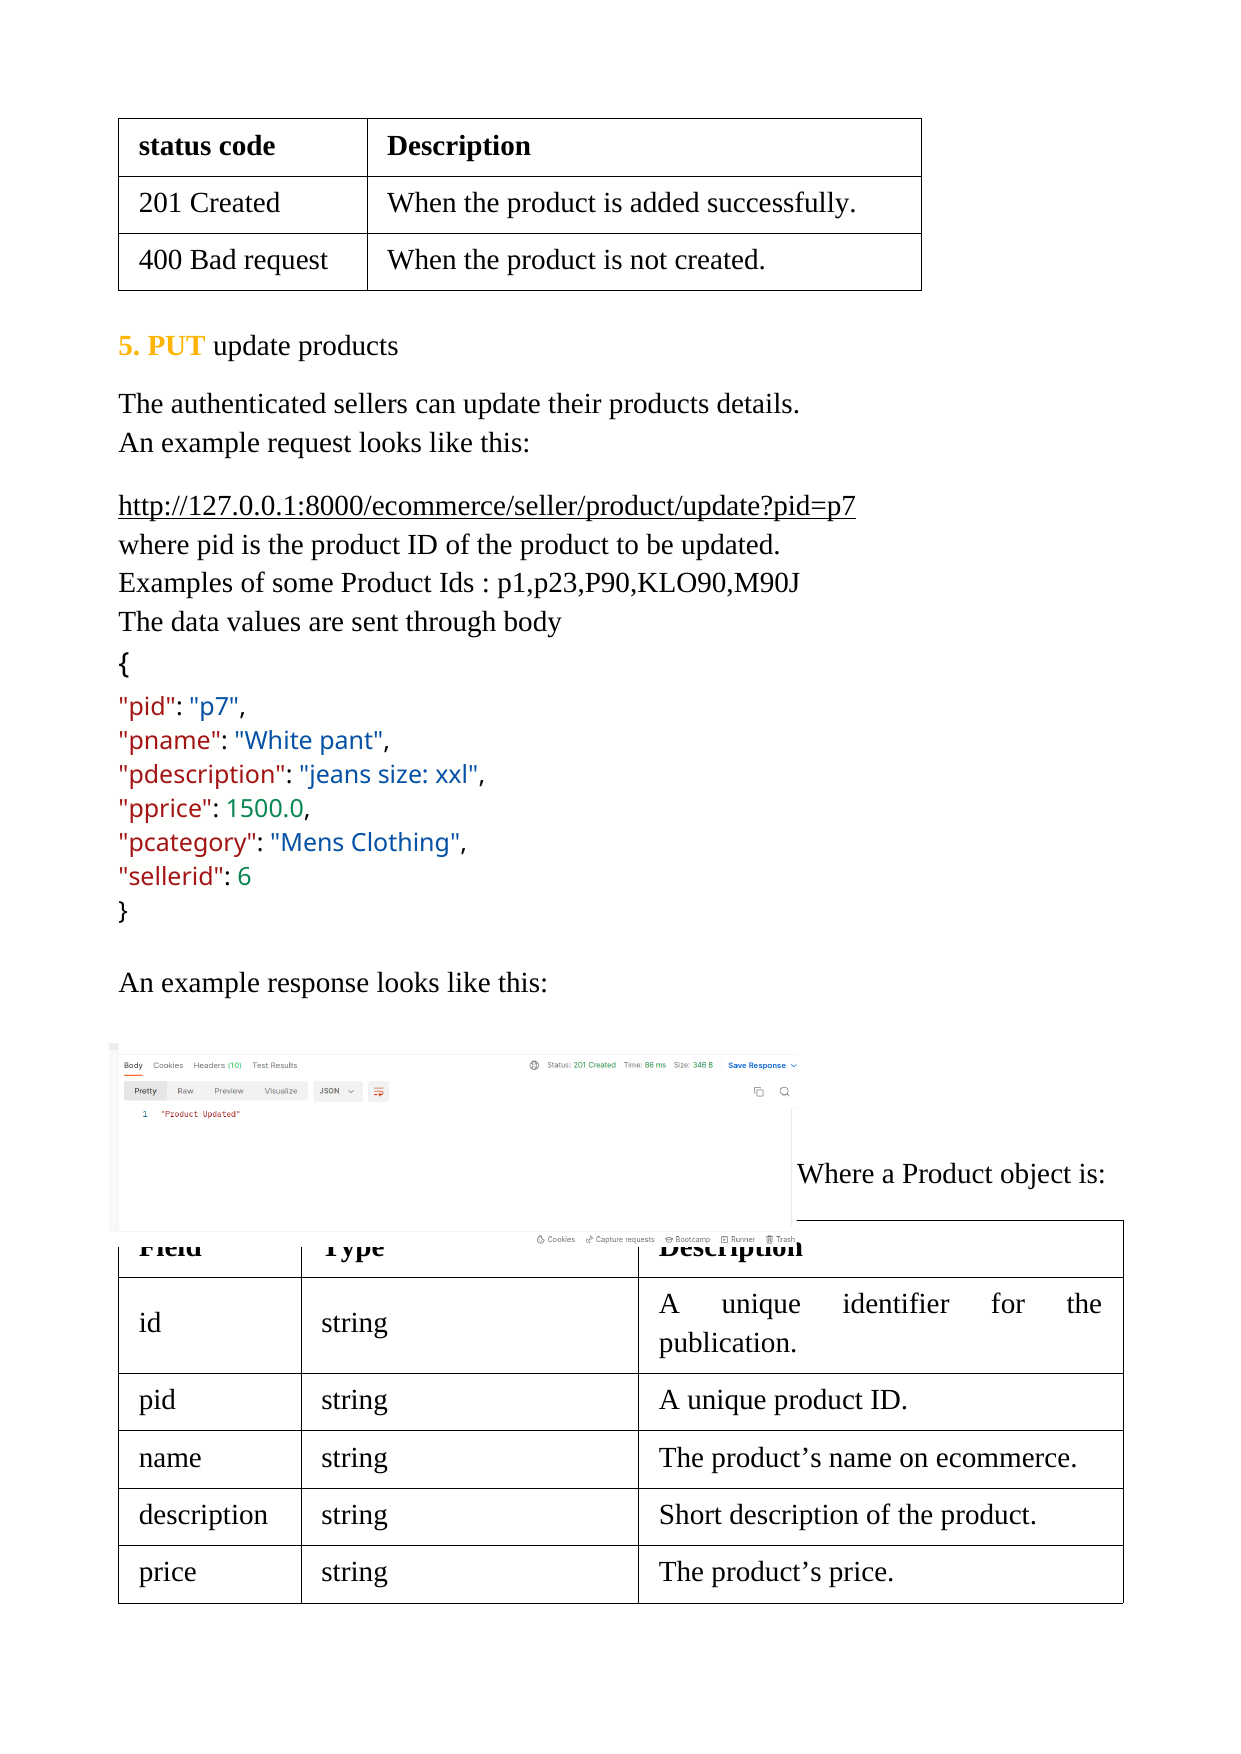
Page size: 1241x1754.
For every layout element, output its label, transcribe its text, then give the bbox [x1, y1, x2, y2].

table_cell When the product is not created. [368, 234, 921, 290]
table_cell Short description of the product. [639, 1489, 1123, 1545]
text Examples of some Product Ids : p1,p23,P90,KLO90,M90J [118, 566, 1122, 599]
table_header status code [119, 119, 367, 176]
text "pprice": 1500.0, [118, 791, 1122, 824]
text "pdescription": "jeans size: xxl", [118, 756, 1122, 791]
table_cell price [119, 1546, 301, 1602]
table_cell A unique identifier for the publication. [639, 1278, 1123, 1373]
text { [118, 643, 1122, 682]
text The data values are sent through body [118, 604, 1122, 638]
table_cell description [119, 1489, 301, 1545]
text "sellerid": 6 [118, 859, 1122, 893]
table_cell string [302, 1374, 638, 1430]
text "pid": "p7", [118, 688, 1122, 722]
text "pname": "White pant", [118, 722, 1122, 756]
text http://127.0.0.1:8000/ecommerce/seller/product/update?pid=p7 [118, 488, 1122, 522]
text where pid is the product ID of the product to be updated. [118, 527, 1122, 561]
table_header Field [119, 1221, 301, 1277]
table_header Description [639, 1221, 1123, 1277]
text 5. PUT update products [118, 328, 1122, 361]
text "pcategory": "Mens Clothing", [118, 824, 1122, 859]
table_cell string [302, 1489, 638, 1545]
table_cell The product’s price. [639, 1546, 1123, 1602]
table_cell string [302, 1431, 638, 1488]
text } [118, 893, 1122, 927]
table_header Description [368, 119, 921, 176]
table_cell string [302, 1278, 638, 1373]
text An example response looks like this: [118, 965, 1122, 999]
text The authenticated sellers can update their products details. [118, 386, 1122, 420]
table_cell name [119, 1431, 301, 1488]
table_cell 201 Created [119, 177, 367, 233]
table_cell When the product is added successfully. [368, 177, 921, 233]
table_cell id [119, 1278, 301, 1373]
table_cell The product’s name on ecommerce. [639, 1431, 1123, 1488]
table_cell string [302, 1546, 638, 1602]
text Where a Product object is: [118, 1156, 1122, 1189]
text An example request looks like this: [118, 425, 1122, 458]
table_header Type [302, 1221, 638, 1277]
table_cell 400 Bad request [119, 234, 367, 290]
table_cell A unique product ID. [639, 1374, 1123, 1430]
table_cell pid [119, 1374, 301, 1430]
